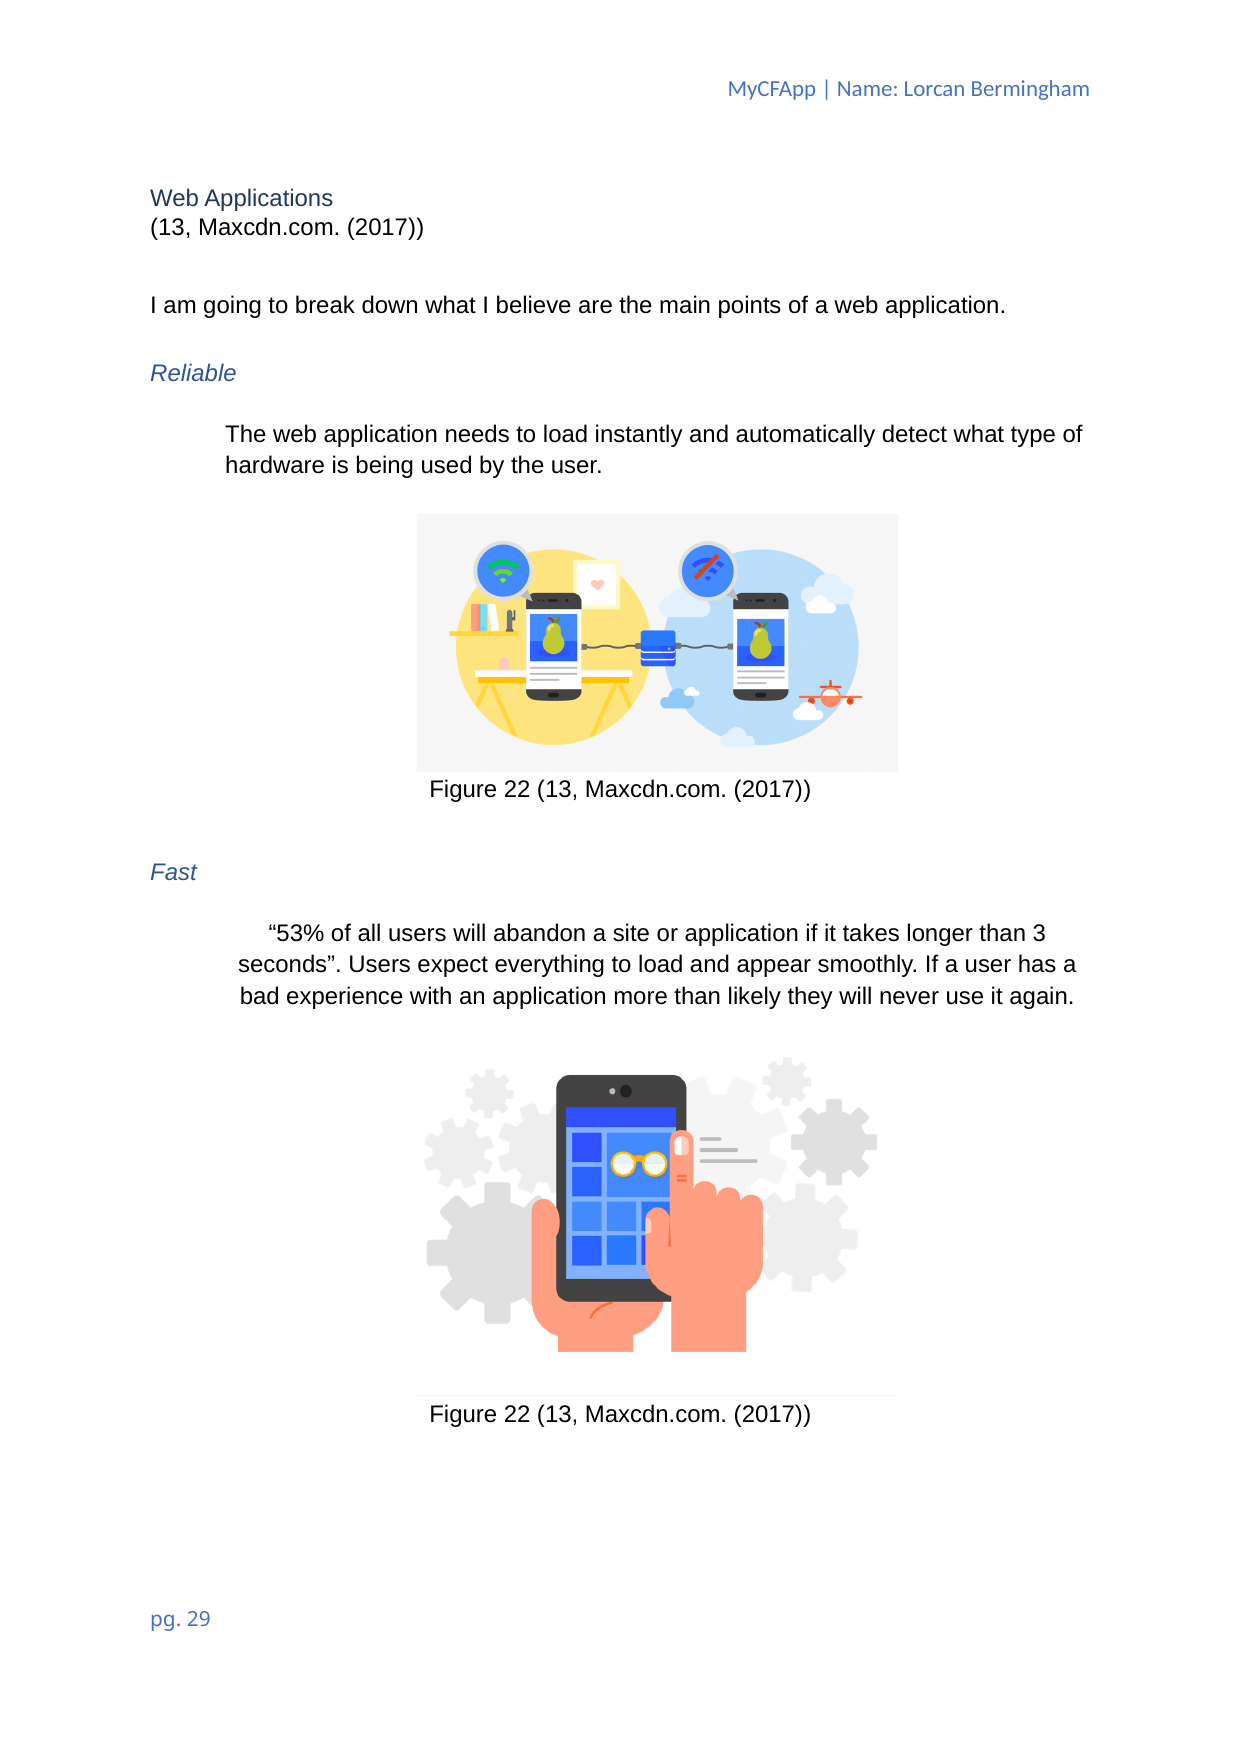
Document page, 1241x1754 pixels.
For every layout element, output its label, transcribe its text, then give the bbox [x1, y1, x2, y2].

text “53% of all users will abandon a site or application if it takes longer than 3 seconds”. Users expect everything to load and appear smoothly. If a user has a bad experience with an application more than likely they will never use it again. [225, 918, 1090, 1396]
text (13, Maxcdn.com. (2017)) [150, 213, 1090, 241]
subtitle Fast [150, 857, 1090, 885]
subtitle Web Applications [150, 184, 1090, 211]
subtitle Reliable [150, 358, 1090, 386]
text Figure 22 (13, Maxcdn.com. (2017)) [150, 1400, 1090, 1427]
text Figure 22 (13, Maxcdn.com. (2017)) [150, 775, 1090, 803]
text I am going to break down what I believe are the main points of a web application. [150, 291, 1090, 318]
text The web application needs to load instantly and automatically detect what type of hardware is being used by the user. [225, 419, 1090, 479]
